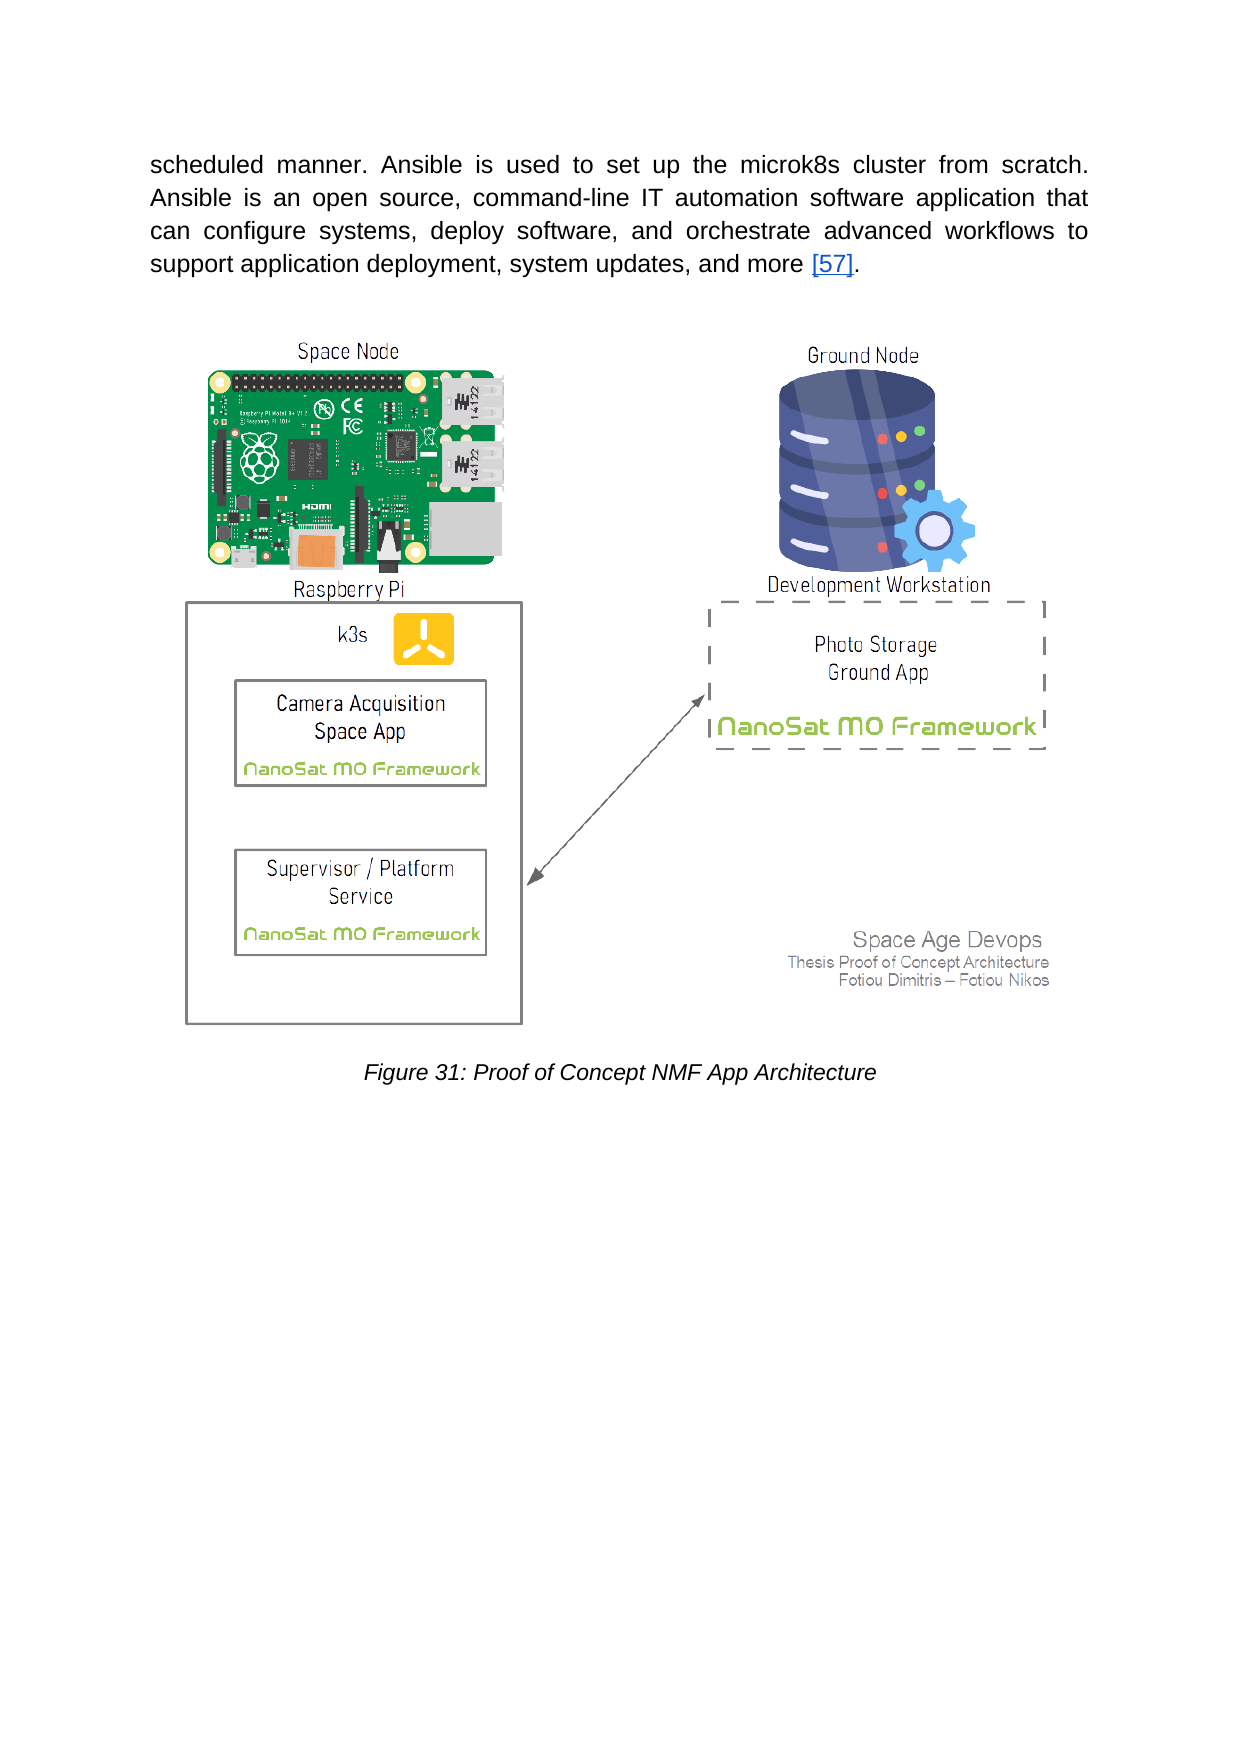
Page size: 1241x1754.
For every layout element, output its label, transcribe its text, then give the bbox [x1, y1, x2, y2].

text scheduled manner. Ansible is used to set up the microk8s cluster from scratch. Ansible is an open source, command-line IT automation software application that can configure systems, deploy software, and orchestrate advanced workflows to support application deployment, system updates, and more [57]. [150, 150, 1090, 278]
picture [150, 319, 1091, 1047]
text Figure 31: Proof of Concept NMF App Architecture [150, 1059, 1090, 1086]
